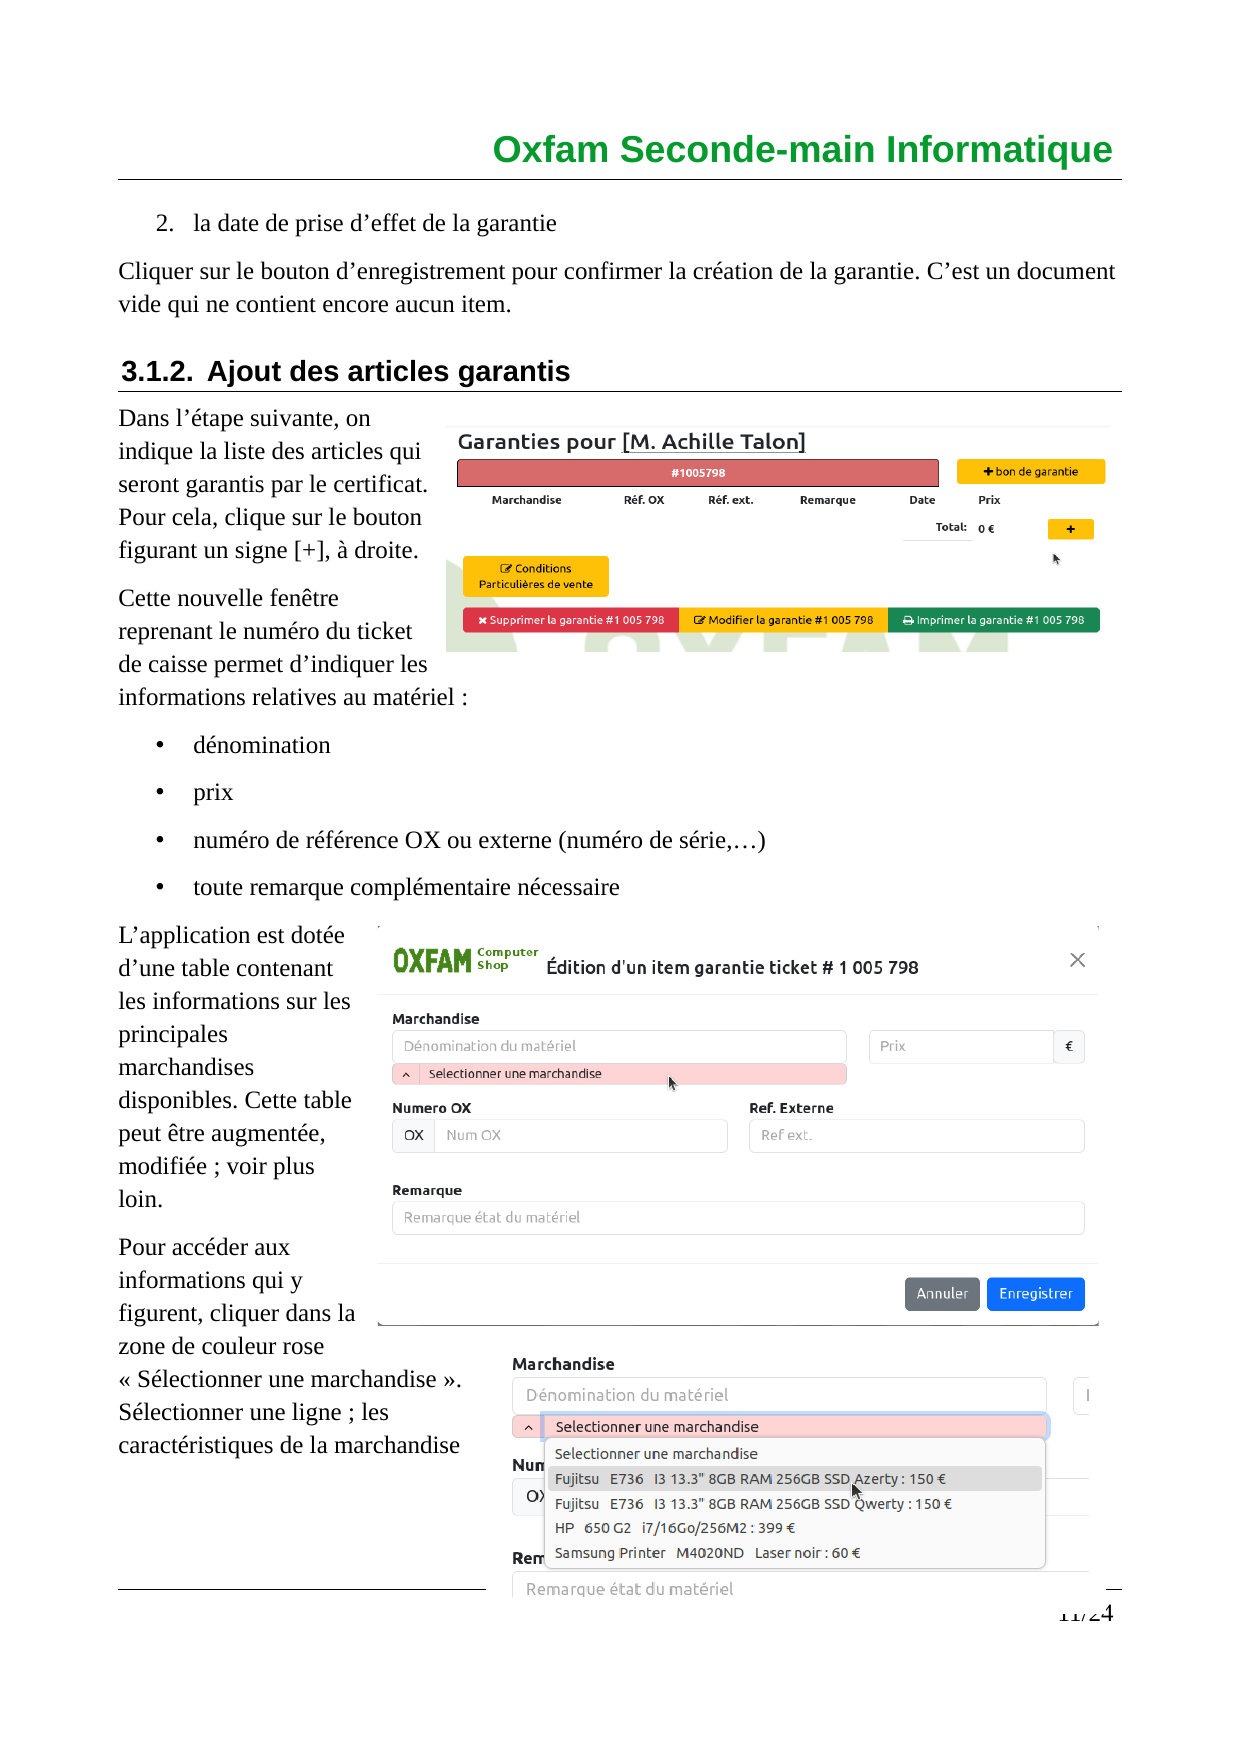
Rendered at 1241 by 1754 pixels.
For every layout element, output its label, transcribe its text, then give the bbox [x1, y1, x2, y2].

subtitle Ajout des articles garantis [118, 351, 1122, 391]
text Dans l’étape suivante, on indique la liste des articles qui seront garantis par le certificat. Pour cela, clique sur le bouton figurant un signe [+], à droite. [118, 403, 1128, 669]
text Pour accéder aux informations qui y figurent, cliquer dans la zone de couleur rose « Sélectionner une marchandise ». Sélectionner une ligne ; les caractéristiques de la marchandise [118, 1232, 1122, 1614]
list la date de prise d’effet de la garantie [156, 208, 1122, 237]
text Cette nouvelle fenêtre reprenant le numéro du ticket de caisse permet d’indiquer les informations relatives au matériel : [118, 583, 1122, 711]
list prix [156, 777, 1122, 806]
picture [504, 1353, 1089, 1597]
text Cliquer sur le bouton d’enregistrement pour confirmer la création de la garantie. C’est un document vide qui ne contient encore aucun item. [118, 256, 1122, 318]
list toute remarque complémentaire nécessaire [156, 872, 1122, 901]
picture [446, 425, 1111, 652]
picture [377, 926, 1099, 1326]
list dénomination [156, 730, 1122, 758]
text L’application est dotée d’une table contenant les informations sur les principales marchandises disponibles. Cette table peut être augmentée, modifiée ; voir plus loin. [118, 909, 1122, 1343]
list numéro de référence OX ou externe (numéro de série,…) [156, 825, 1122, 854]
